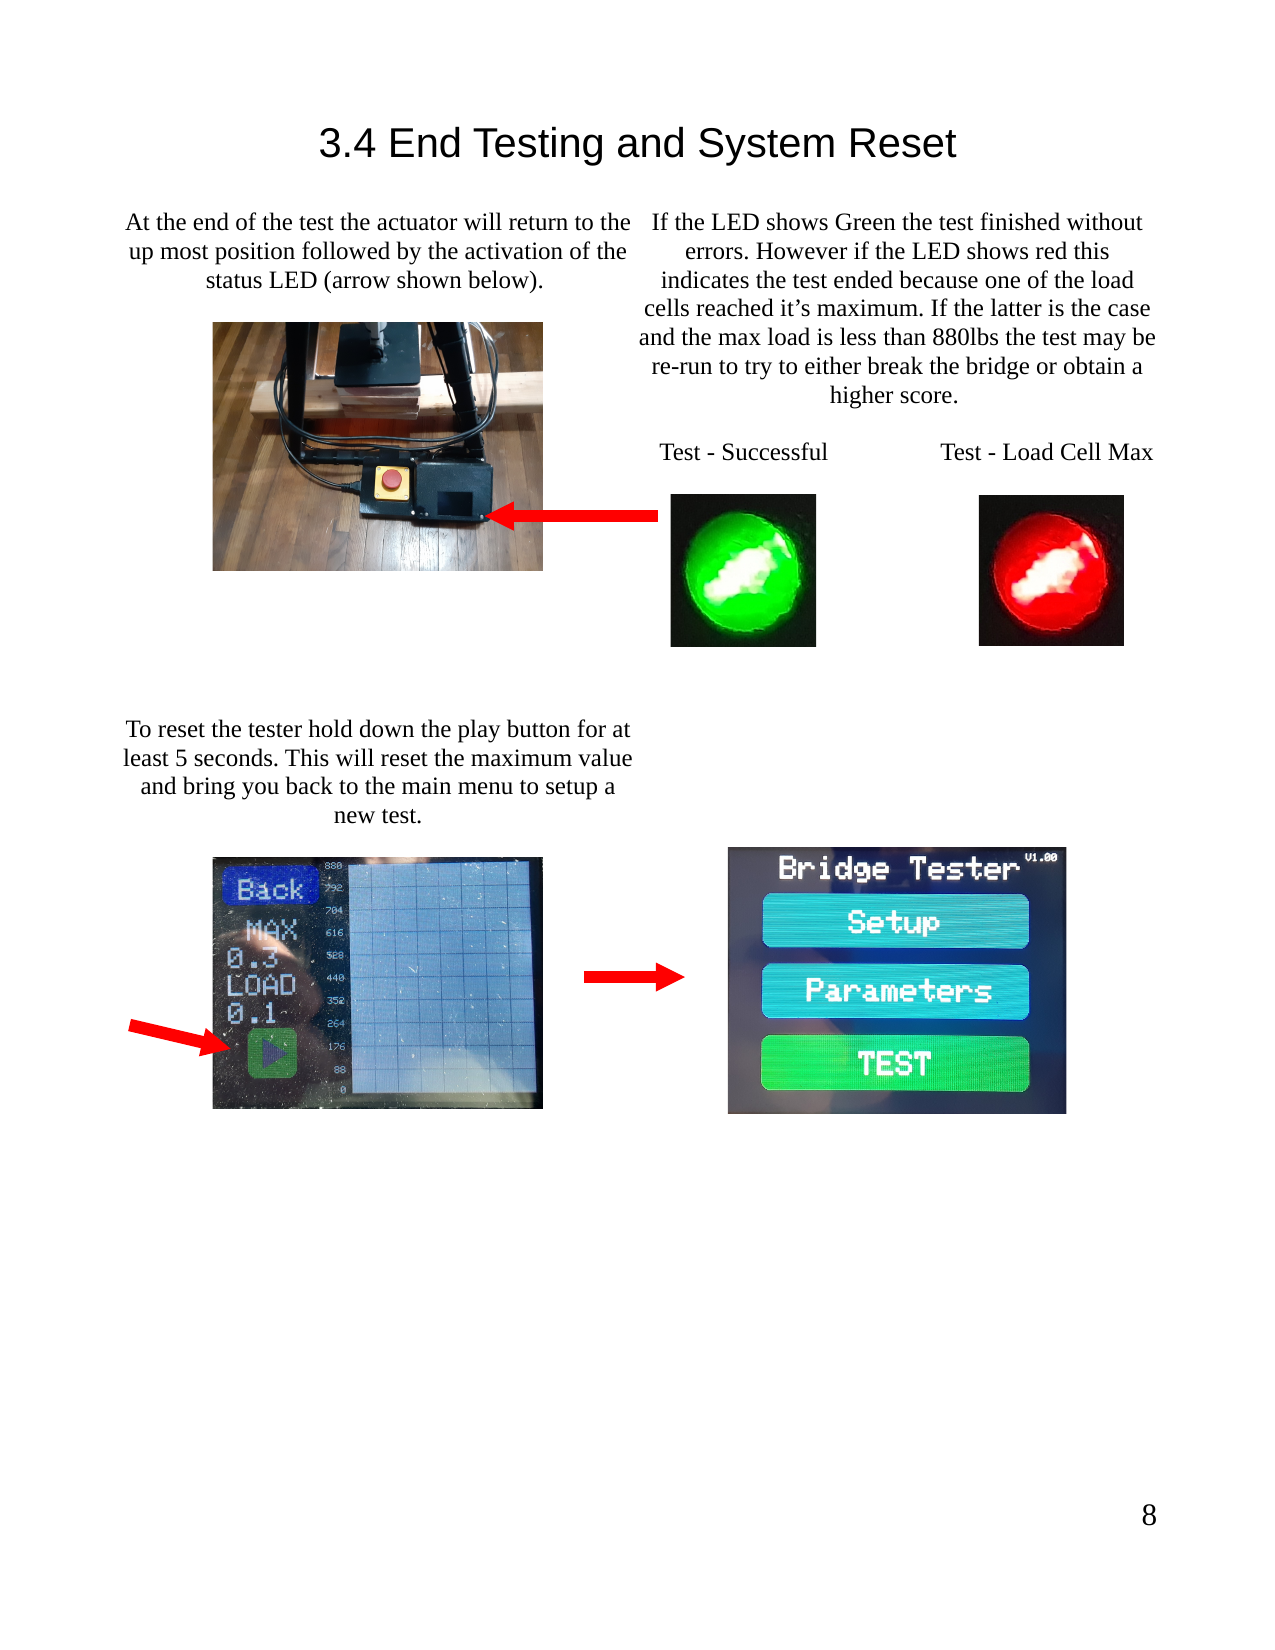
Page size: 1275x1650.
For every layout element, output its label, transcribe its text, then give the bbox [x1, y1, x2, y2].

text To reset the tester hold down the play button for at least 5 seconds. This will reset the maximum value and bring you back to the main menu to setup a new test. [118, 714, 637, 829]
text At the end of the test the actuator will return to the up most position followed by the activation of the status LED (arrow shown below). [118, 207, 637, 293]
picture [670, 494, 817, 647]
subtitle 3.4 End Testing and System Reset [118, 118, 1157, 166]
picture [212, 857, 543, 1109]
picture [978, 495, 1124, 646]
picture [212, 322, 543, 571]
picture [727, 847, 1067, 1114]
text If the LED shows Green the test finished without errors. However if the LED shows red this indicates the test ended because one of the load cells reached it’s maximum. If the latter is the case and the max load is less than 880lbs the test may be re-run to try to either break the bridge or obtain a higher score. [637, 207, 1157, 408]
text Test - Successful Test - Load Cell Max [637, 437, 1157, 466]
